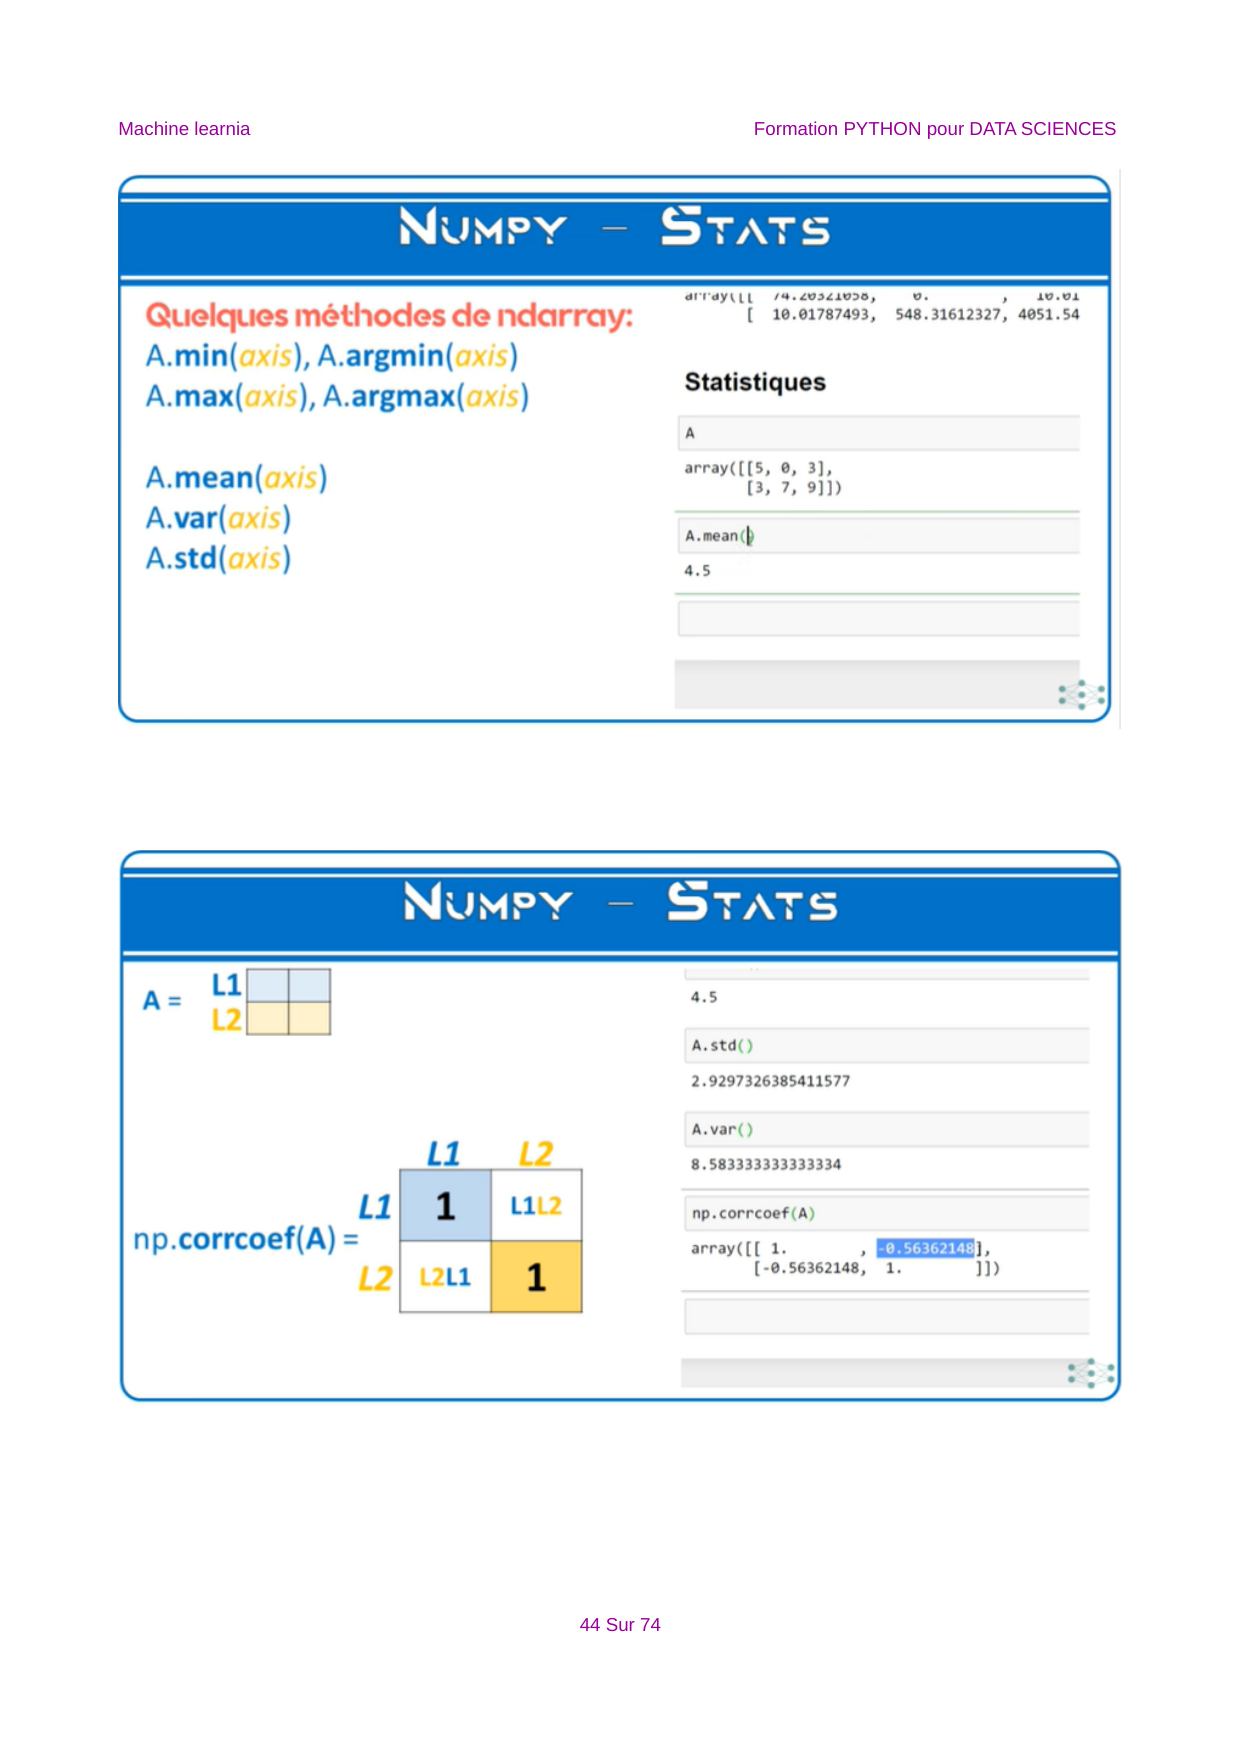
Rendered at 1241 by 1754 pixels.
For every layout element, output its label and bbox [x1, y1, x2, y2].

picture [118, 850, 1122, 1409]
picture [118, 169, 1122, 729]
